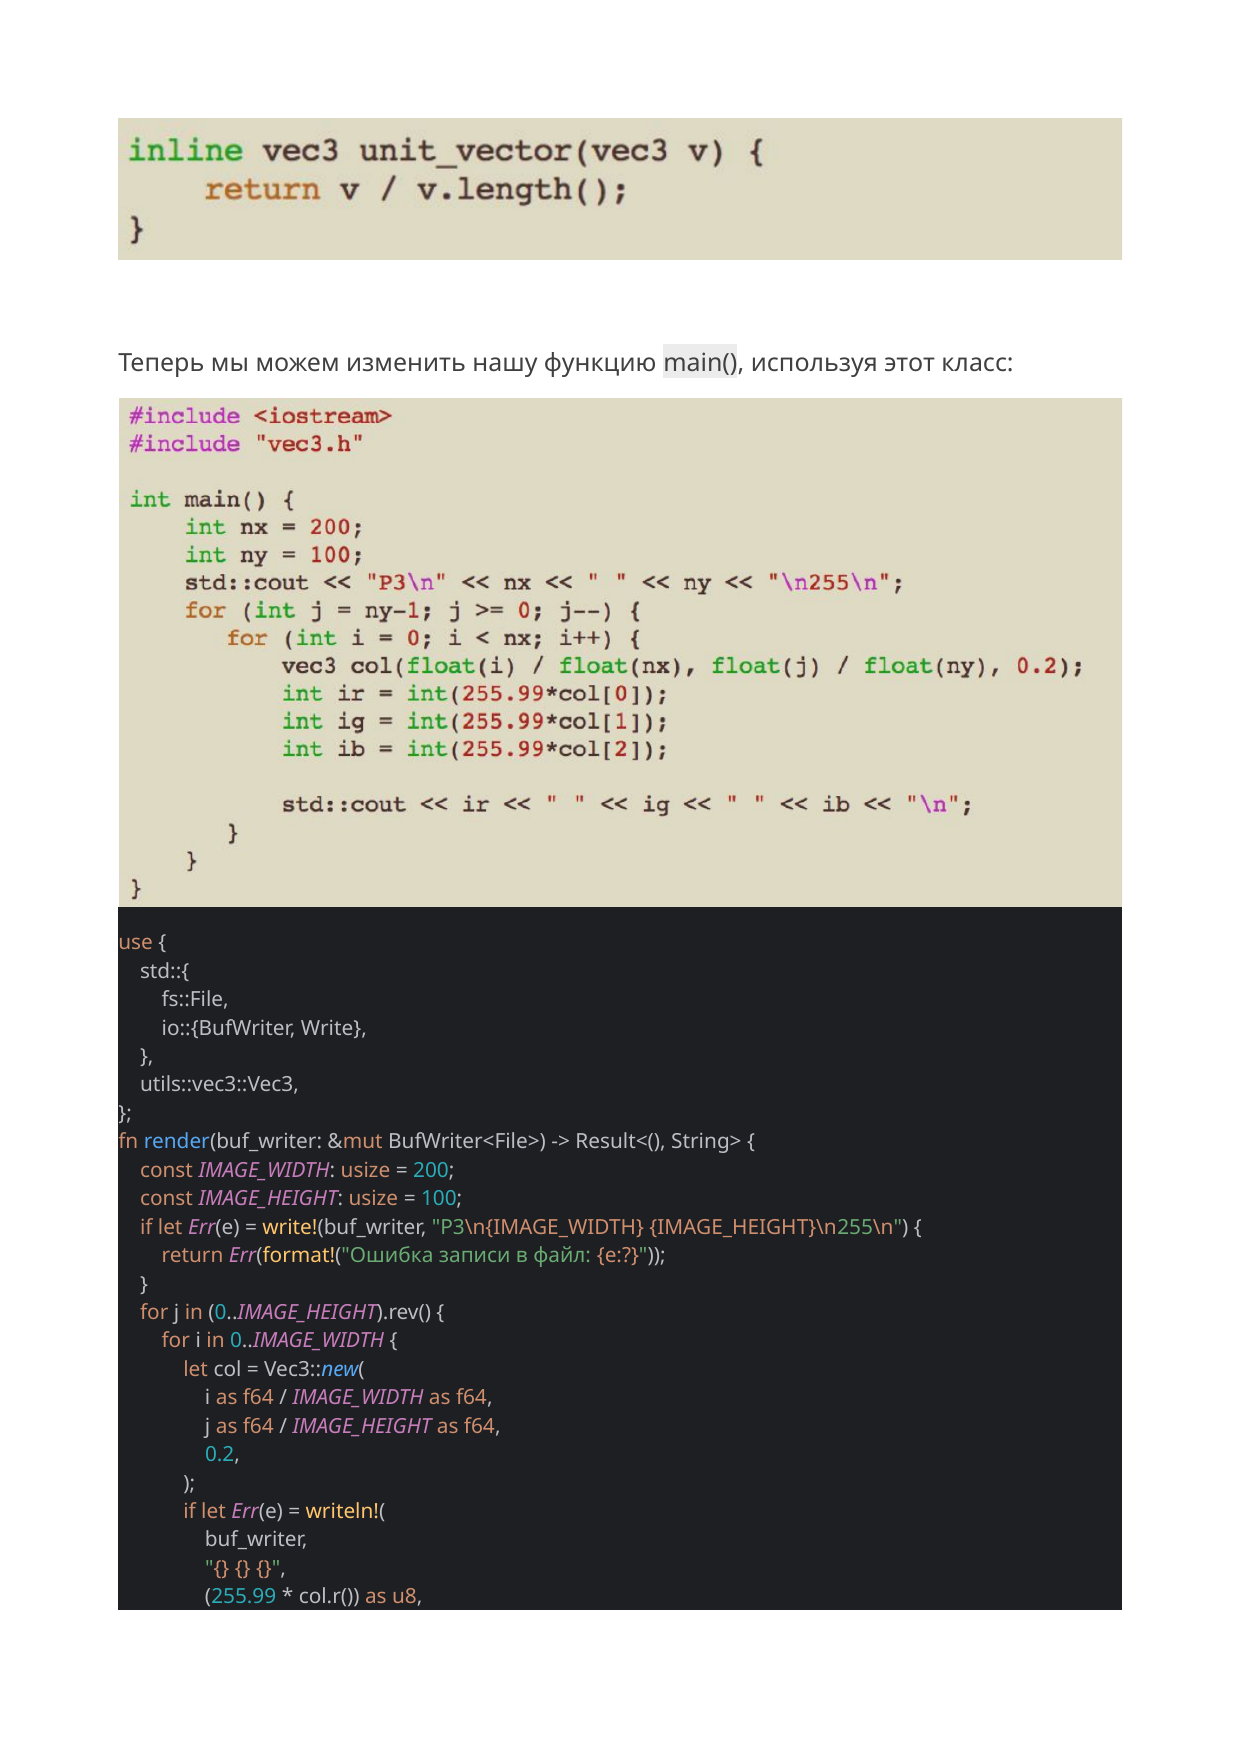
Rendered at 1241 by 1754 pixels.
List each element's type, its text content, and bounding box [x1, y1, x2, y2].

picture [118, 398, 1123, 907]
text use { std::{ fs::File, io::{BufWriter, Write}, }, utils::vec3::Vec3, }; fn render(buf_writer: &mut BufWriter<File>) -> Result<(), String> { const IMAGE_WIDTH: usize = 200; const IMAGE_HEIGHT: usize = 100; if let Err(e) = write!(buf_writer, "P3\n{IMAGE_WIDTH} {IMAGE_HEIGHT}\n255\n") { return Err(format!("Ошибка записи в файл: {e:?}")); } for j in (0..IMAGE_HEIGHT).rev() { for i in 0..IMAGE_WIDTH { let col = Vec3::new( i as f64 / IMAGE_WIDTH as f64, j as f64 / IMAGE_HEIGHT as f64, 0.2, ); if let Err(e) = writeln!( buf_writer, "{} {} {}", (255.99 * col.r()) as u8, [118, 907, 1122, 1610]
picture [118, 118, 1123, 260]
text Теперь мы можем изменить нашу функцию main(), используя этот класс: [118, 335, 1122, 378]
